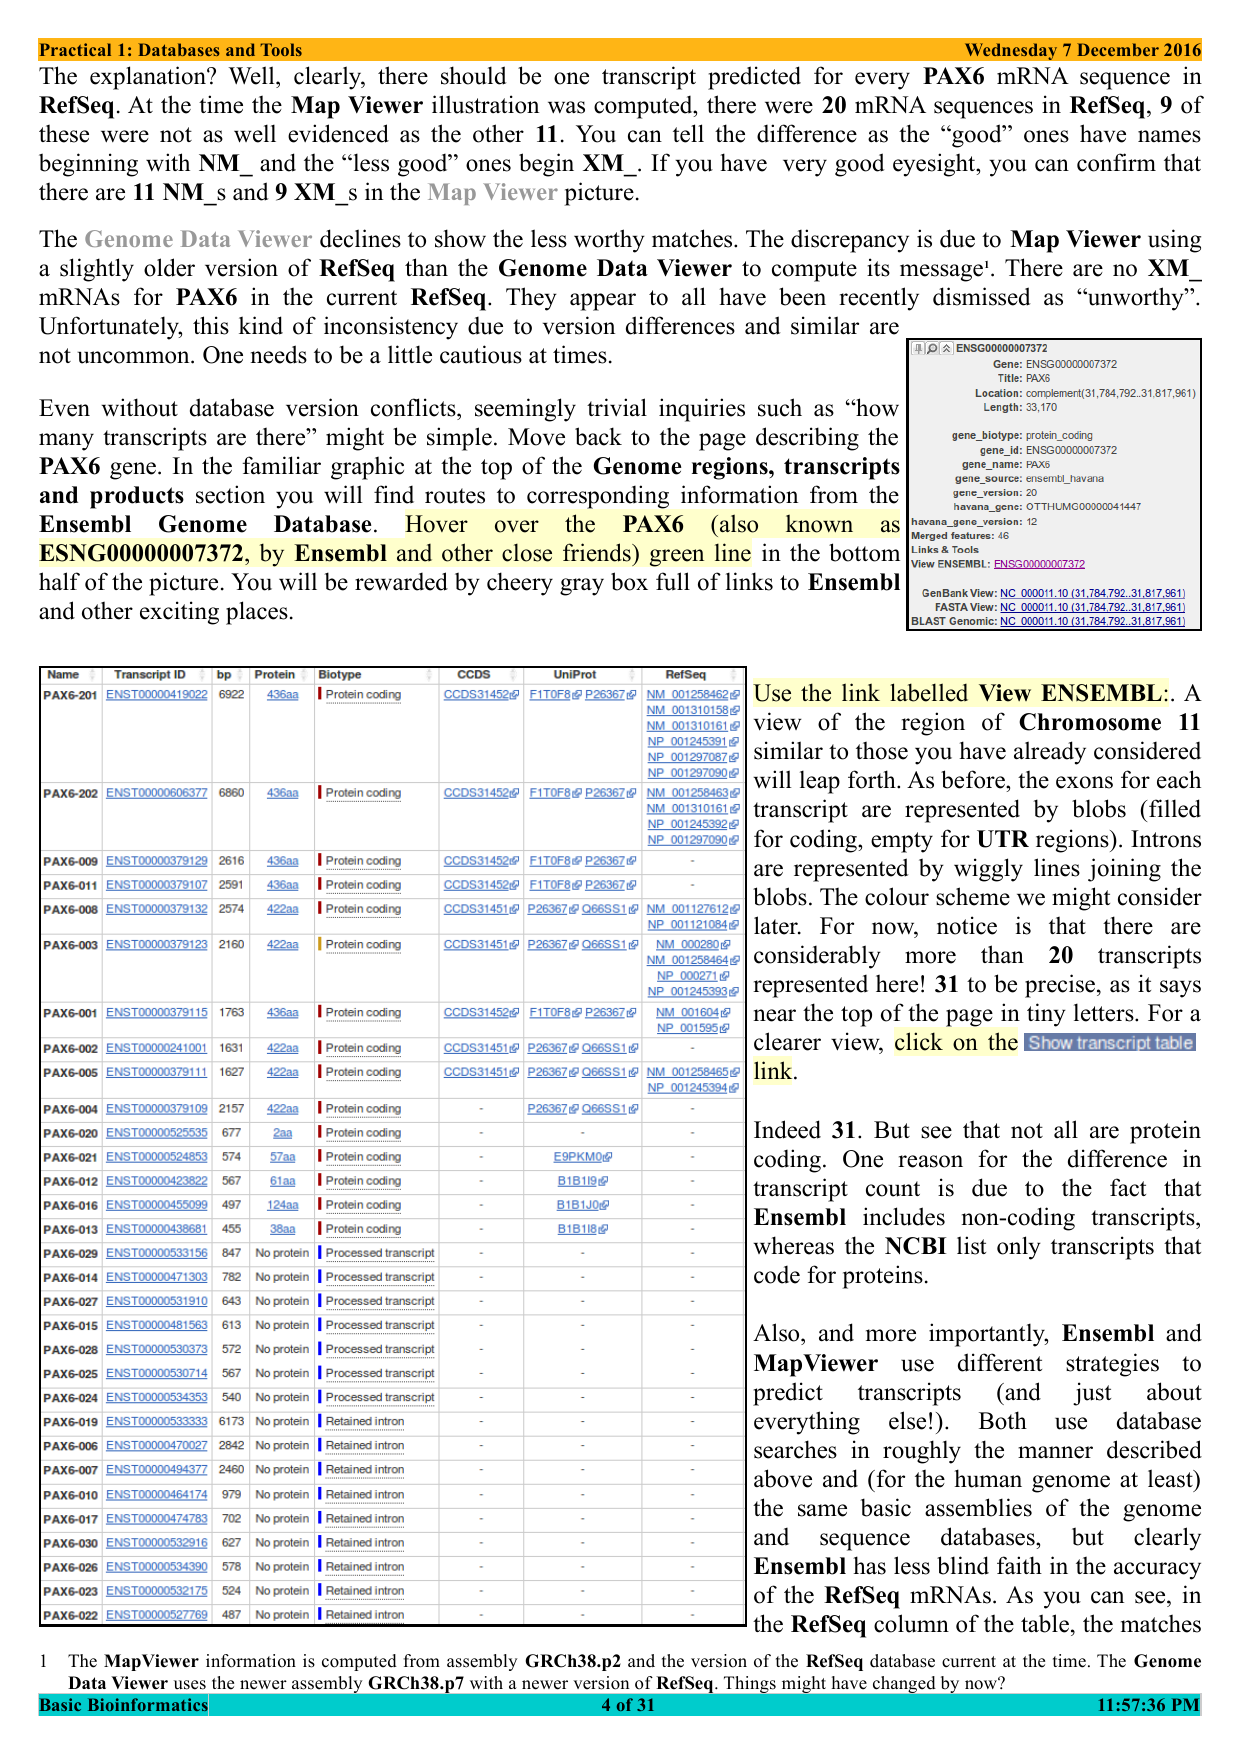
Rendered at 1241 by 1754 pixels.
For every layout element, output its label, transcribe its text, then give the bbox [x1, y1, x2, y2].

text Indeed 31. But see that not all are protein coding. One reason for the difference in transcript count is due to the fact that Ensembl includes non-coding transcripts, whereas the NCBI list only transcripts that code for proteins. [747, 1114, 1202, 1289]
text Even without database version conflicts, seemingly trivial inquiries such as “how many transcripts are there” might be simple. Move back to the page describing the PAX6 gene. In the familiar graphic at the top of the Genome regions, transcripts and products section you will find routes to corresponding information from the Ensembl Genome Database. Hover over the PAX6 (also known as ESNG00000007372, by Ensembl and other close friends) green line in the bottom half of the picture. You will be rewarded by cheery gray box full of links to Ensembl and other exciting places. [38, 392, 906, 625]
text The Genome Data Viewer declines to show the less worthy matches. The discrepancy is due to Map Viewer using a slightly older version of RefSeq than the Genome Data Viewer to compute its message. There are no XM_ mRNAs for PAX6 in the current RefSeq. They appear to all have been recently dismissed as “unworthy”. Unfortunately, this kind of inconsistency due to version differences and similar are not uncommon. One needs to be a little cautious at times. [38, 223, 1202, 369]
text Use the link labelled View ENSEMBL:. A view of the region of Chromosome 11 similar to those you have already considered will leap forth. As before, the exons for each transcript are represented by blobs (filled for coding, empty for UTR regions). Introns are represented by wiggly lines joining the blobs. The colour scheme we might consider later. For now, notice is that there are considerably more than 20 transcripts represented here! 31 to be precise, as it says near the top of the page in tiny letters. For a clearer view, click on thelink. [747, 678, 1202, 1085]
text The explanation? Well, clearly, there should be one transcript predicted for every PAX6 mRNA sequence in RefSeq. At the time the Map Viewer illustration was computed, there were 20 mRNA sequences in RefSeq, 9 of these were not as well evidenced as the other 11. You can tell the difference as the “good” ones have names beginning with NM_ and the “less good” ones begin XM_. If you have very good eyesight, you can confirm that there are 11 NM_s and 9 XM_s in the Map Viewer picture. [38, 61, 1202, 206]
picture [1024, 1033, 1196, 1051]
text Also, and more importantly, Ensembl and MapViewer use different strategies to predict transcripts (and just about everything else!). Both use database searches in roughly the manner described above and (for the human genome at least) the same basic assemblies of the genome and sequence databases, but clearly Ensembl has less blind faith in the accuracy of the RefSeq mRNAs. As you can see, in the RefSeq column of the table, the matches [38, 1318, 1202, 1638]
picture [909, 340, 1200, 629]
text The MapViewer information is computed from assembly GRCh38.p2 and the version of the RefSeq database current at the time. The Genome Data Viewer uses the newer assembly GRCh38.p7 with a newer version of RefSeq. Things might have changed by now? [38, 1649, 1202, 1693]
picture [41, 668, 745, 1624]
